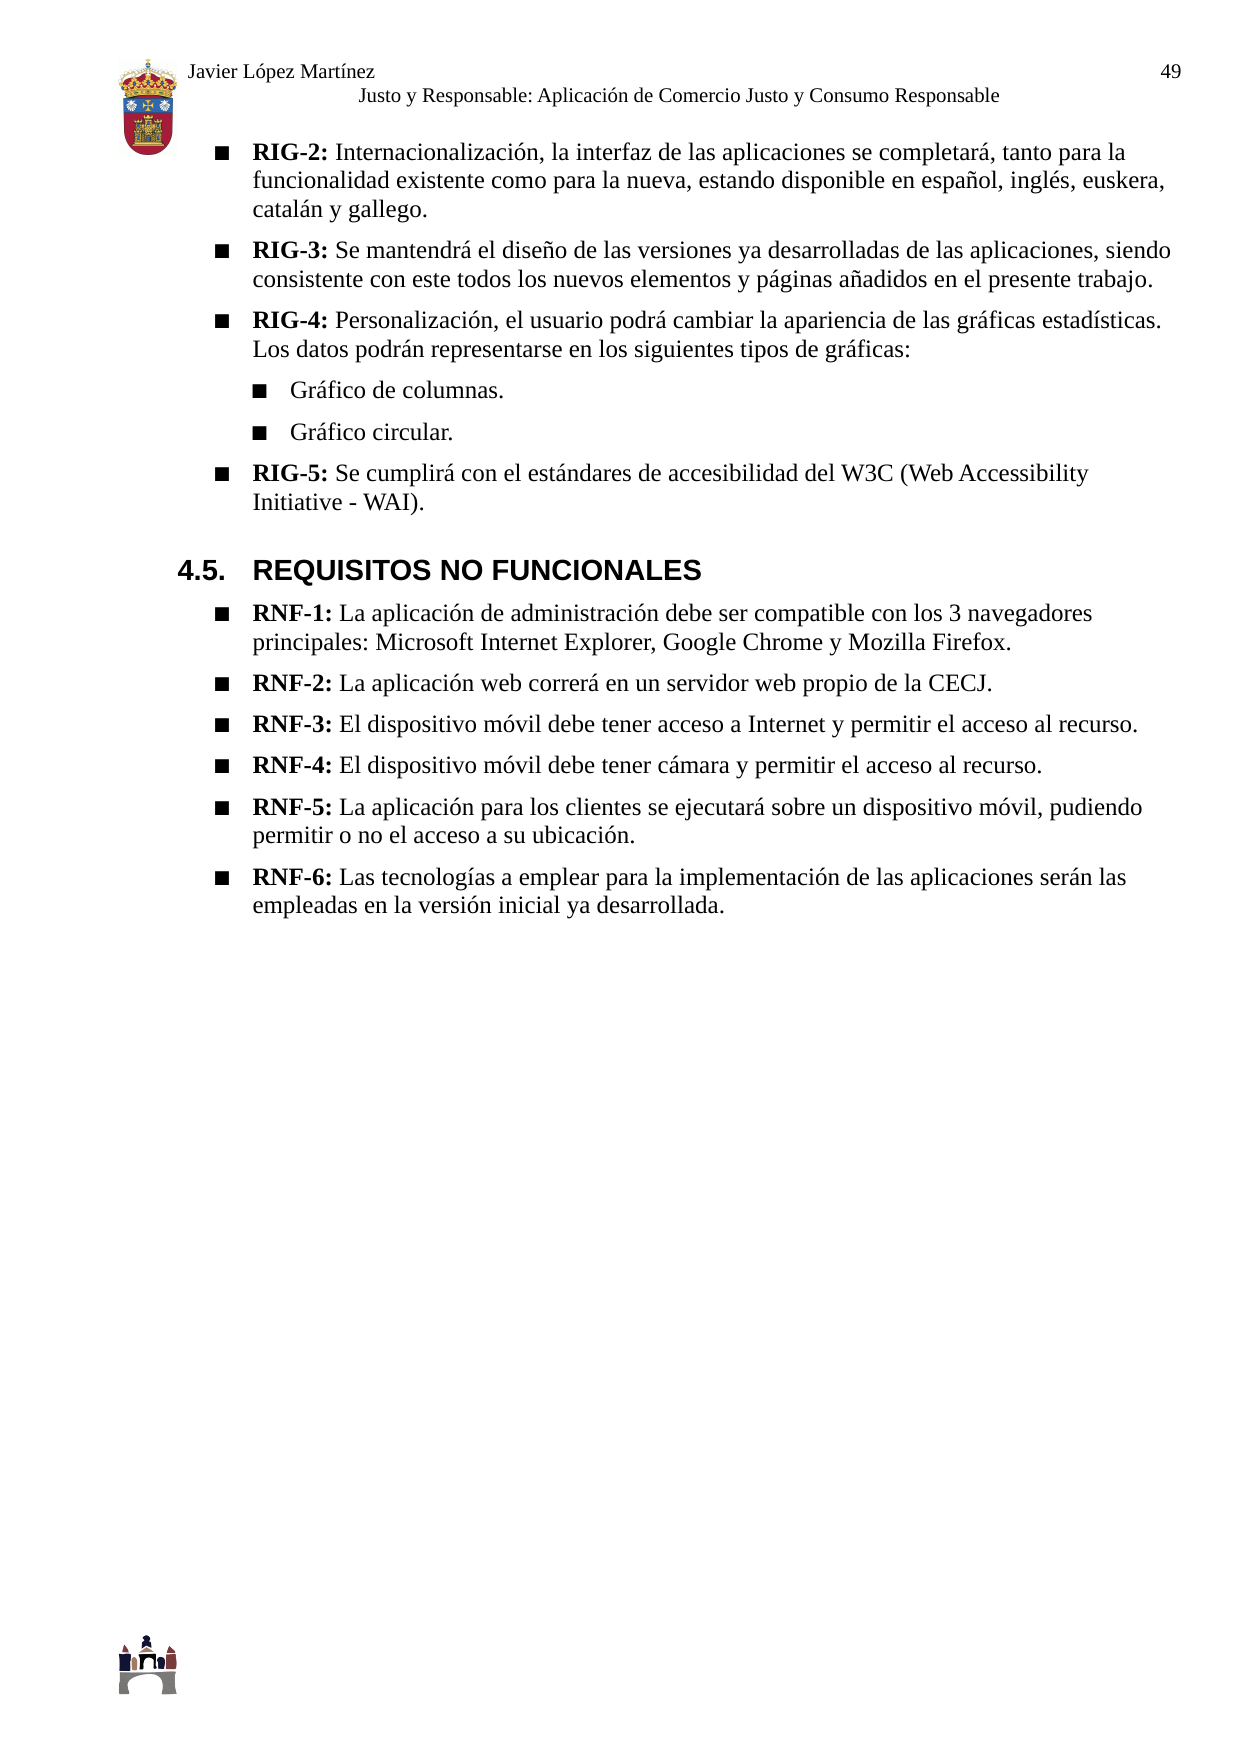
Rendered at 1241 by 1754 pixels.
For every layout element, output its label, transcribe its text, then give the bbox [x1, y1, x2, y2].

list RNF-5: La aplicación para los clientes se ejecutará sobre un dispositivo móvil, pudiendo permitir o no el acceso a su ubicación. [215, 792, 1181, 849]
list Gráfico de columnas. [252, 375, 1181, 404]
list RNF-2: La aplicación web correrá en un servidor web propio de la CECJ. [215, 668, 1181, 697]
list RNF-1: La aplicación de administración debe ser compatible con los 3 navegadores principales: Microsoft Internet Explorer, Google Chrome y Mozilla Firefox. [215, 598, 1181, 656]
list RIG-4: Personalización, el usuario podrá cambiar la apariencia de las gráficas estadísticas. Los datos podrán representarse en los siguientes tipos de gráficas: [215, 305, 1181, 363]
picture [118, 1634, 178, 1695]
list Gráfico circular. [252, 417, 1181, 445]
list RNF-4: El dispositivo móvil debe tener cámara y permitir el acceso al recurso. [215, 751, 1181, 779]
list RIG-5: Se cumplirá con el estándares de accesibilidad del W3C (Web Accessibility Initiative - WAI). [215, 458, 1181, 515]
subtitle REQUISITOS NO FUNCIONALES [177, 553, 1181, 586]
list RNF-6: Las tecnologías a emplear para la implementación de las aplicaciones serán las empleadas en la versión inicial ya desarrollada. [215, 862, 1181, 919]
list RNF-3: El dispositivo móvil debe tener acceso a Internet y permitir el acceso al recurso. [215, 709, 1181, 738]
list RIG-2: Internacionalización, la interfaz de las aplicaciones se completará, tanto para la funcionalidad existente como para la nueva, estando disponible en español, inglés, euskera, catalán y gallego. [215, 137, 1181, 223]
list RIG-3: Se mantendrá el diseño de las versiones ya desarrolladas de las aplicaciones, siendo consistente con este todos los nuevos elementos y páginas añadidos en el presente trabajo. [215, 235, 1181, 293]
picture [118, 59, 178, 155]
